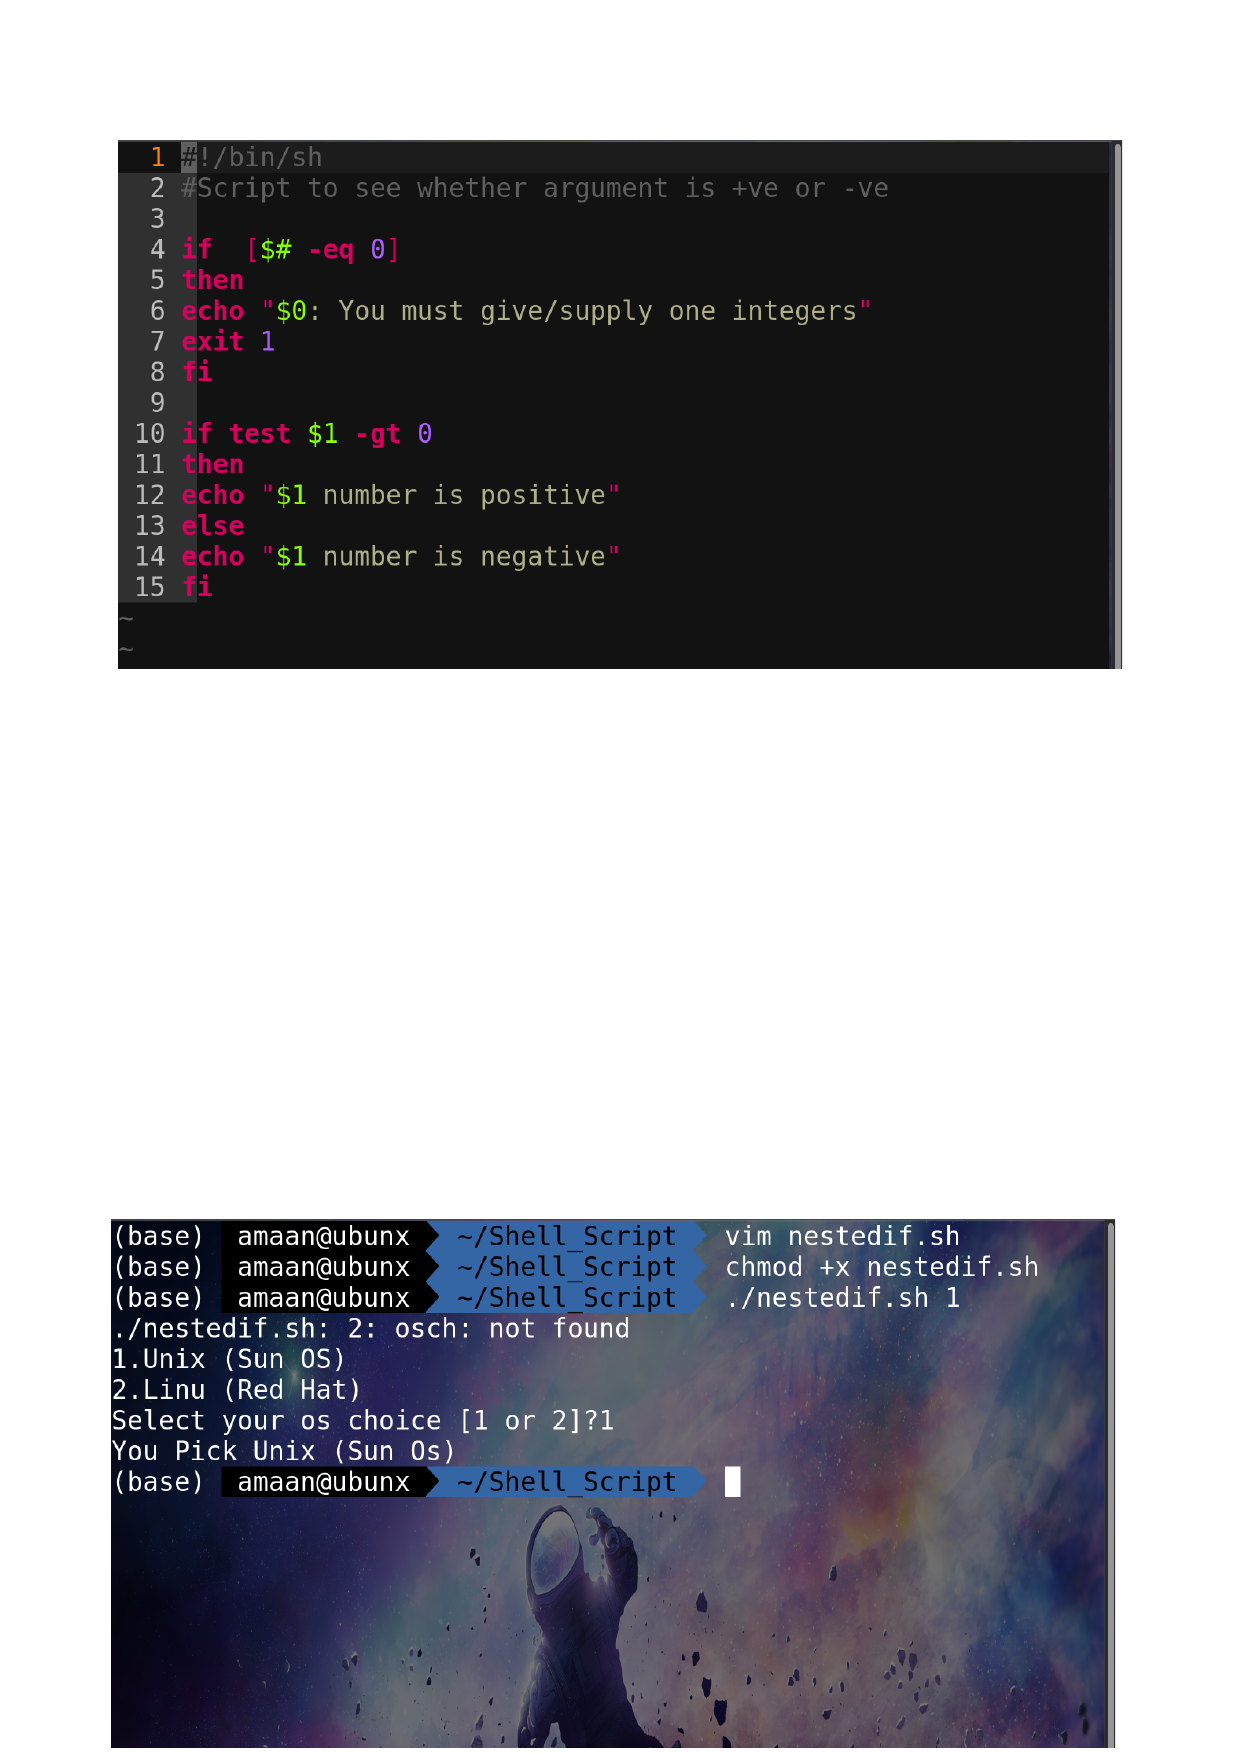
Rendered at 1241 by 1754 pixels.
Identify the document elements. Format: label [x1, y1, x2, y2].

picture [118, 140, 1123, 669]
picture [111, 1219, 1116, 1748]
